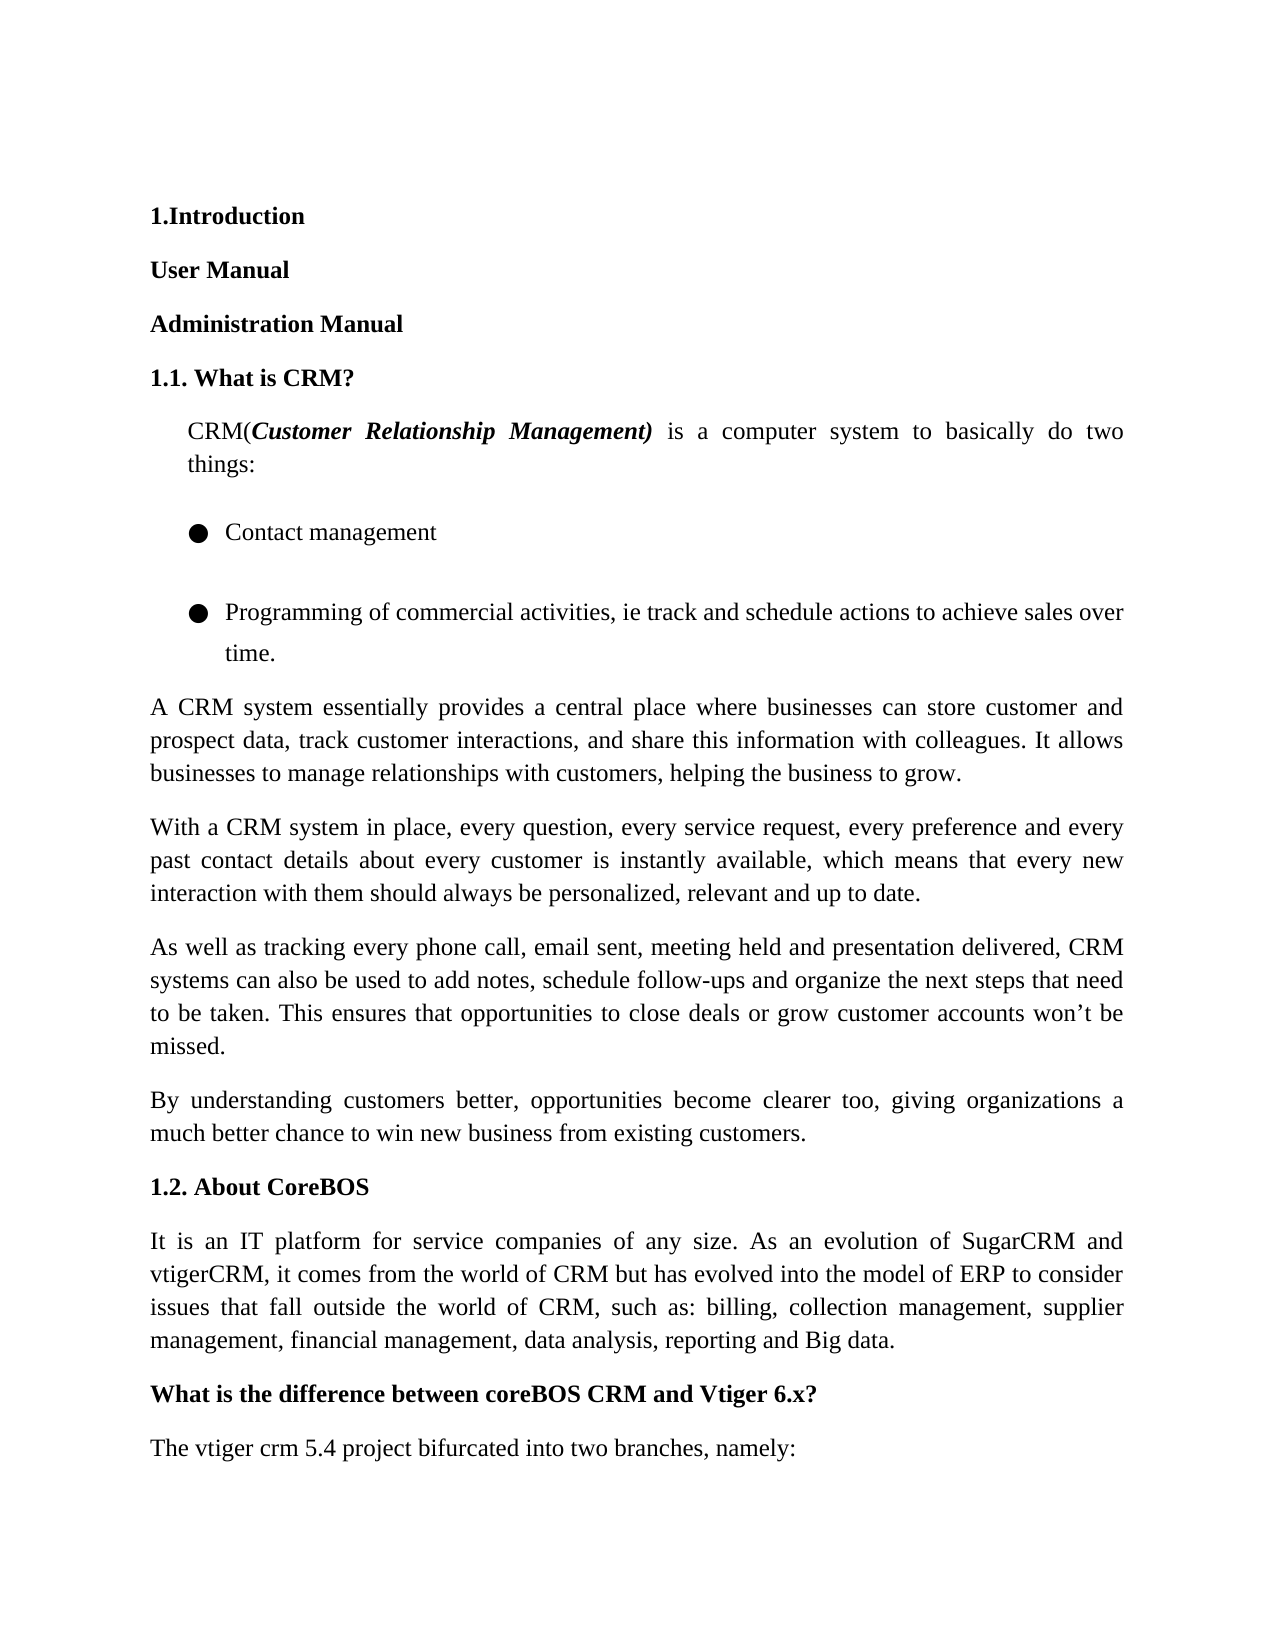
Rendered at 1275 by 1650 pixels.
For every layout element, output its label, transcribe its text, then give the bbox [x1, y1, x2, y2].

text CRM(Customer Relationship Management) is a computer system to basically do two things: [187, 416, 1125, 478]
list Programming of commercial activities, ie track and schedule actions to achieve sales over time. [187, 583, 1125, 667]
text 1.1. What is CRM? [150, 363, 1125, 391]
list Contact management [187, 503, 1125, 554]
text With a CRM system in place, every question, every service request, every preference and every past contact details about every customer is instantly available, which means that every new interaction with them should always be personalized, relevant and up to date. [150, 812, 1125, 907]
text Administration Manual [150, 309, 1125, 337]
text A CRM system essentially provides a central place where businesses can store customer and prospect data, track customer interactions, and share this information with colleagues. It allows businesses to manage relationships with customers, helping the business to grow. [150, 692, 1125, 787]
text It is an IT platform for service companies of any size. As an evolution of SugarCRM and vtigerCRM, it comes from the world of CRM but has evolved into the model of ERP to consider issues that fall outside the world of CRM, such as: billing, collection management, supplier management, financial management, data analysis, reporting and Big data. [150, 1226, 1125, 1354]
text The vtiger crm 5.4 project bifurcated into two branches, namely: [150, 1433, 1125, 1461]
text User Manual [150, 255, 1125, 284]
text By understanding customers better, opportunities become clearer too, giving organizations a much better chance to win new business from existing customers. [150, 1085, 1125, 1147]
text As well as tracking every phone call, email sent, meeting held and presentation delivered, CRM systems can also be used to add notes, schedule follow-ups and organize the next steps that need to be taken. This ensures that opportunities to close deals or grow customer accounts won’t be missed. [150, 932, 1125, 1060]
text 1.Introduction [150, 201, 1125, 230]
text 1.2. About CoreBOS [150, 1172, 1125, 1201]
text What is the difference between coreBOS CRM and Vtiger 6.x? [150, 1379, 1125, 1407]
